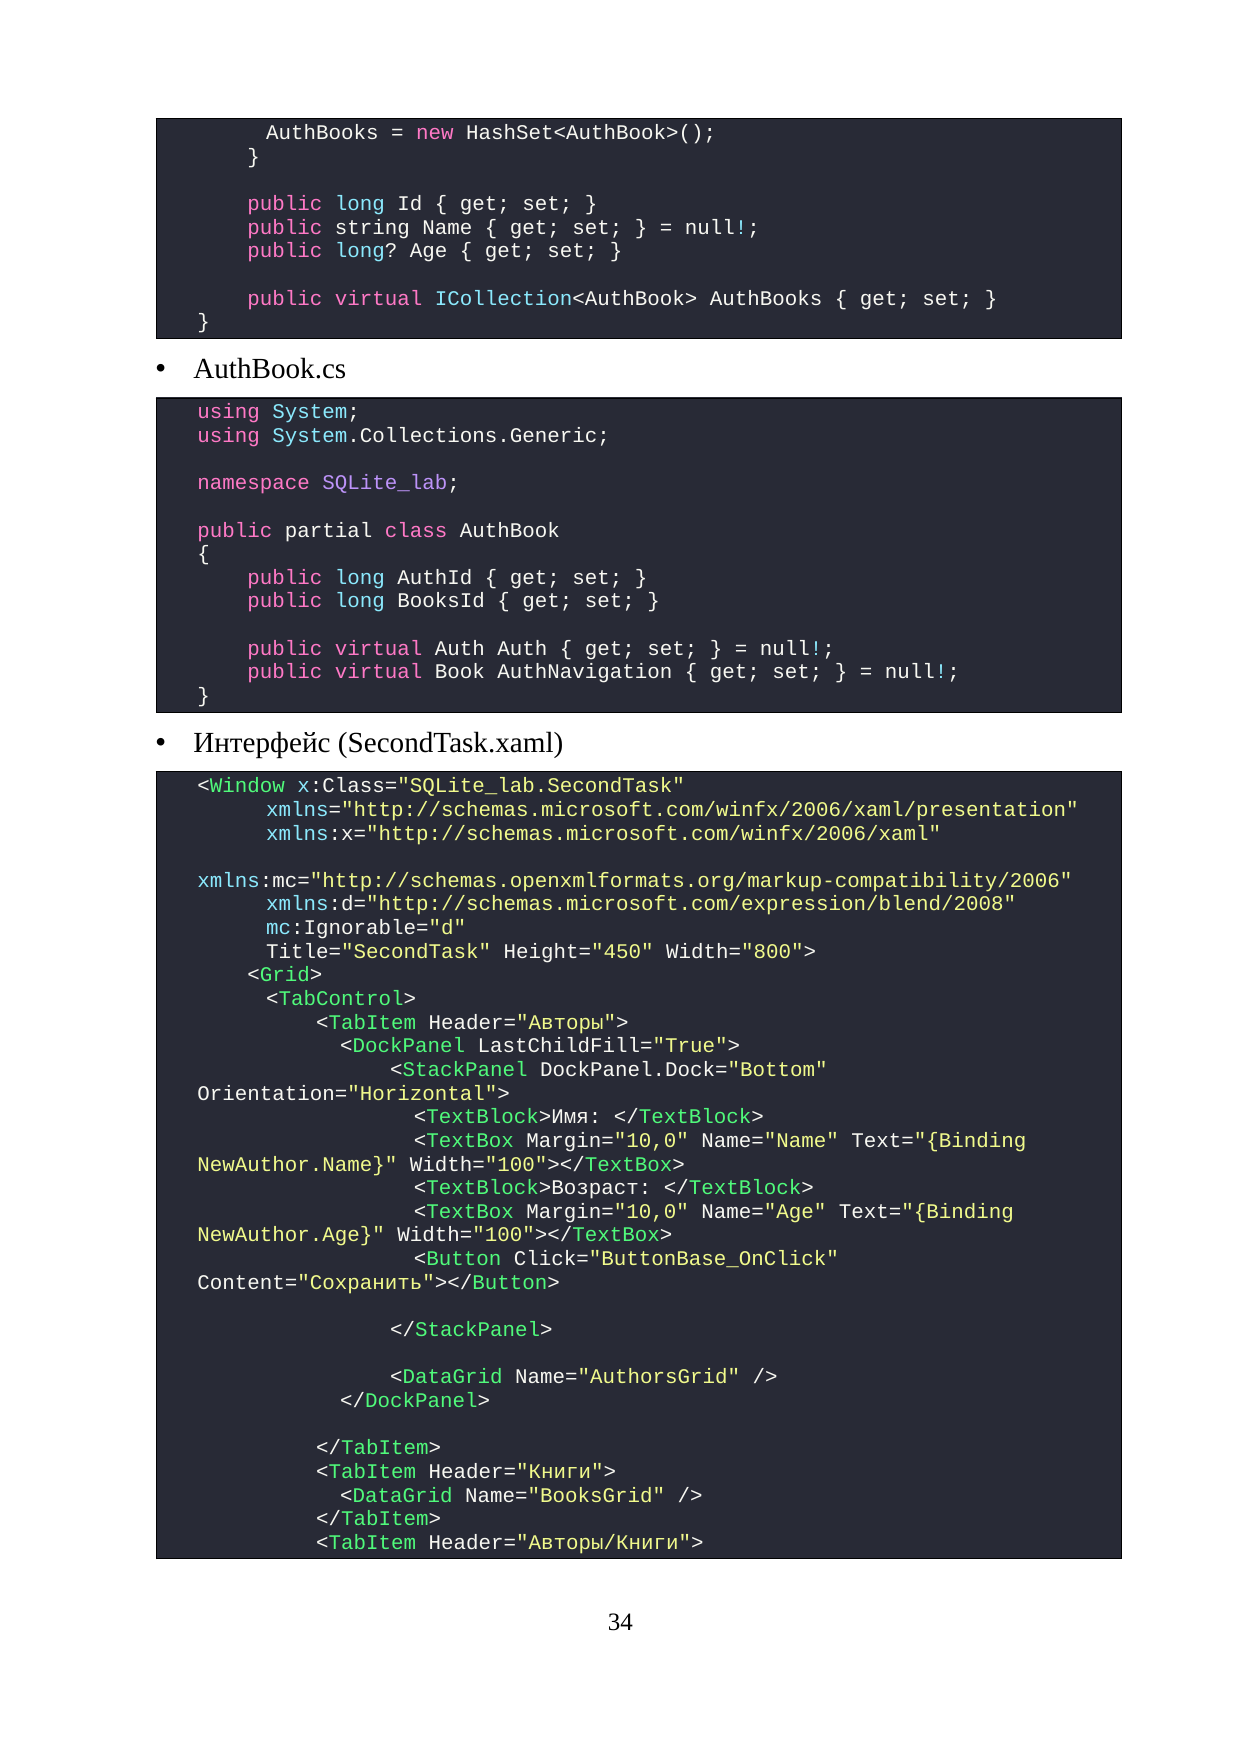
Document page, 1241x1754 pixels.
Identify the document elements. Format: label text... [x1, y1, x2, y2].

list } [157, 307, 1121, 338]
list <TabItem Header="Авторы/Книги"> [157, 1528, 1121, 1558]
list </StackPanel> [157, 1315, 1121, 1339]
list public long AuthId { get; set; } [157, 563, 1121, 587]
list <Button Click="ButtonBase_OnClick" Content="Сохранить"></Button> [157, 1244, 1121, 1291]
list AuthBooks = new HashSet<AuthBook>(); [157, 119, 1121, 142]
list public long BooksId { get; set; } [157, 587, 1121, 610]
list <TabItem Header="Авторы"> [157, 1008, 1121, 1031]
list <TextBox Margin="10,0" Name="Age" Text="{Binding NewAuthor.Age}" Width="100"></TextBox> [157, 1197, 1121, 1244]
list mc:Ignorable="d" [157, 913, 1121, 937]
list public partial class AuthBook [157, 516, 1121, 539]
list AuthBook.cs [156, 351, 1122, 385]
list </TabItem> [157, 1504, 1121, 1528]
list } [157, 681, 1121, 712]
list <TextBlock>Возраст: </TextBlock> [157, 1173, 1121, 1197]
list public virtual Book AuthNavigation { get; set; } = null!; [157, 657, 1121, 681]
list public long? Age { get; set; } [157, 236, 1121, 260]
list public virtual ICollection<AuthBook> AuthBooks { get; set; } [157, 284, 1121, 307]
list <TabControl> [157, 984, 1121, 1008]
list using System.Collections.Generic; [157, 421, 1121, 445]
list <TextBlock>Имя: </TextBlock> [157, 1102, 1121, 1126]
list public virtual Auth Auth { get; set; } = null!; [157, 634, 1121, 657]
list <DockPanel LastChildFill="True"> [157, 1031, 1121, 1055]
list <DataGrid Name="BooksGrid" /> [157, 1481, 1121, 1504]
list public long Id { get; set; } [157, 189, 1121, 213]
list <TabItem Header="Книги"> [157, 1457, 1121, 1481]
list xmlns:x="http://schemas.microsoft.com/winfx/2006/xaml" [157, 818, 1121, 842]
list Интерфейс (SecondTask.xaml) [156, 725, 1122, 759]
list xmlns="http://schemas.microsoft.com/winfx/2006/xaml/presentation" [157, 795, 1121, 818]
list <Window x:Class="SQLite_lab.SecondTask" [157, 772, 1121, 795]
list <DataGrid Name="AuthorsGrid" /> [157, 1362, 1121, 1386]
list </DockPanel> [157, 1386, 1121, 1410]
list <TextBox Margin="10,0" Name="Name" Text="{Binding NewAuthor.Name}" Width="100"></TextBox> [157, 1126, 1121, 1173]
list } [157, 142, 1121, 165]
list Title="SecondTask" Height="450" Width="800"> [157, 937, 1121, 960]
list { [157, 539, 1121, 563]
list using System; [157, 399, 1121, 421]
list namespace SQLite_lab; [157, 468, 1121, 492]
list public string Name { get; set; } = null!; [157, 213, 1121, 236]
list </TabItem> [157, 1433, 1121, 1457]
list <StackPanel DockPanel.Dock="Bottom" Orientation="Horizontal"> [157, 1055, 1121, 1102]
list <Grid> [157, 960, 1121, 984]
list xmlns:d="http://schemas.microsoft.com/expression/blend/2008" [157, 889, 1121, 913]
list xmlns:mc="http://schemas.openxmlformats.org/markup-compatibility/2006" [157, 842, 1121, 889]
